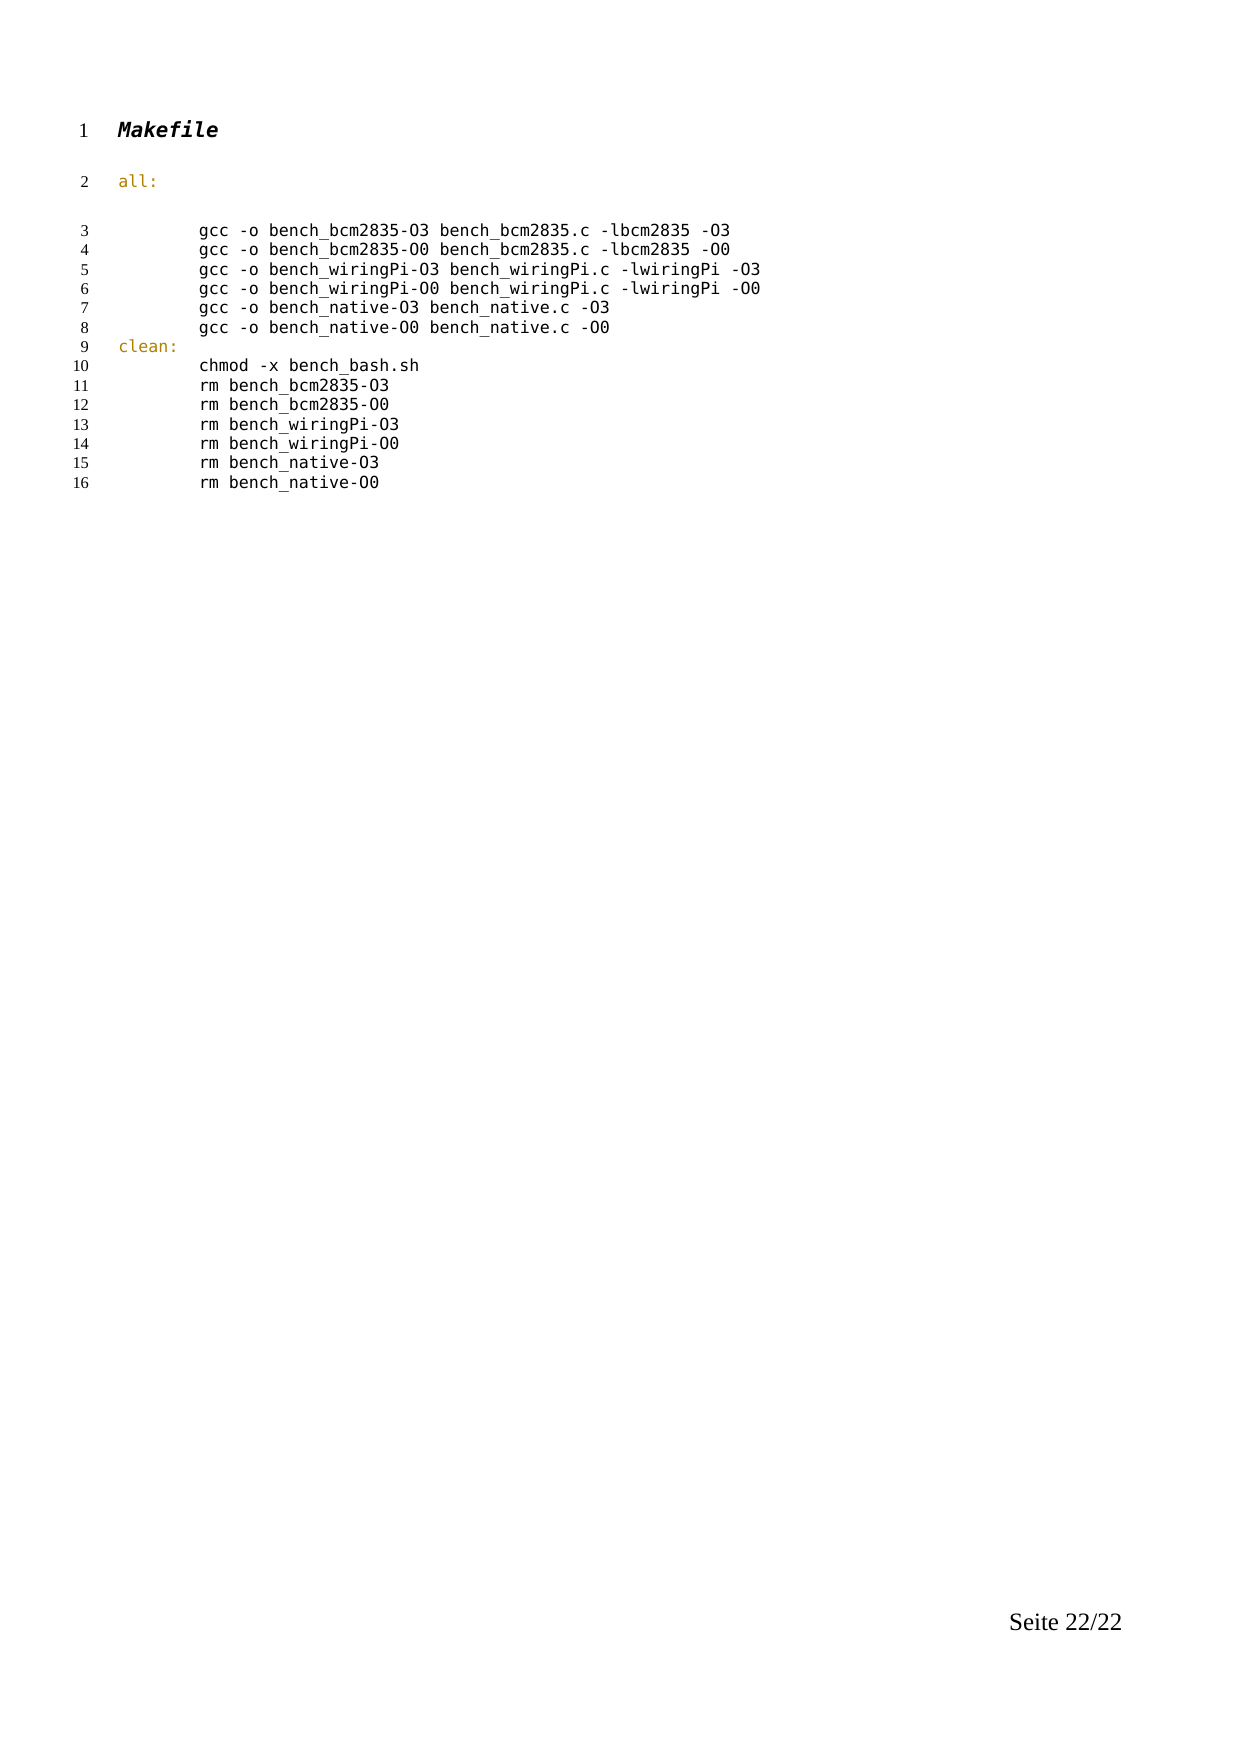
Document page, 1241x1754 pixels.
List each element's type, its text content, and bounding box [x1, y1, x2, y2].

text rm bench_native-O0 [118, 473, 1122, 492]
text gcc -o bench_wiringPi-O3 bench_wiringPi.c -lwiringPi -O3 [118, 259, 1122, 279]
text rm bench_wiringPi-O0 [118, 434, 1122, 453]
text rm bench_bcm2835-O3 [118, 376, 1122, 395]
text chmod -x bench_bash.sh [118, 356, 1122, 376]
text gcc -o bench_wiringPi-O0 bench_wiringPi.c -lwiringPi -O0 [118, 279, 1122, 298]
text rm bench_bcm2835-O0 [118, 395, 1122, 414]
text gcc -o bench_native-O3 bench_native.c -O3 [118, 298, 1122, 318]
text gcc -o bench_native-O0 bench_native.c -O0 [118, 318, 1122, 337]
text gcc -o bench_bcm2835-O3 bench_bcm2835.c -lbcm2835 -O3 [118, 221, 1122, 240]
text rm bench_native-O3 [118, 453, 1122, 473]
text rm bench_wiringPi-O3 [118, 414, 1122, 434]
text Makefile [118, 118, 1122, 142]
text gcc -o bench_bcm2835-O0 bench_bcm2835.c -lbcm2835 -O0 [118, 240, 1122, 259]
text all: [118, 172, 1122, 191]
text clean: [118, 337, 1122, 356]
